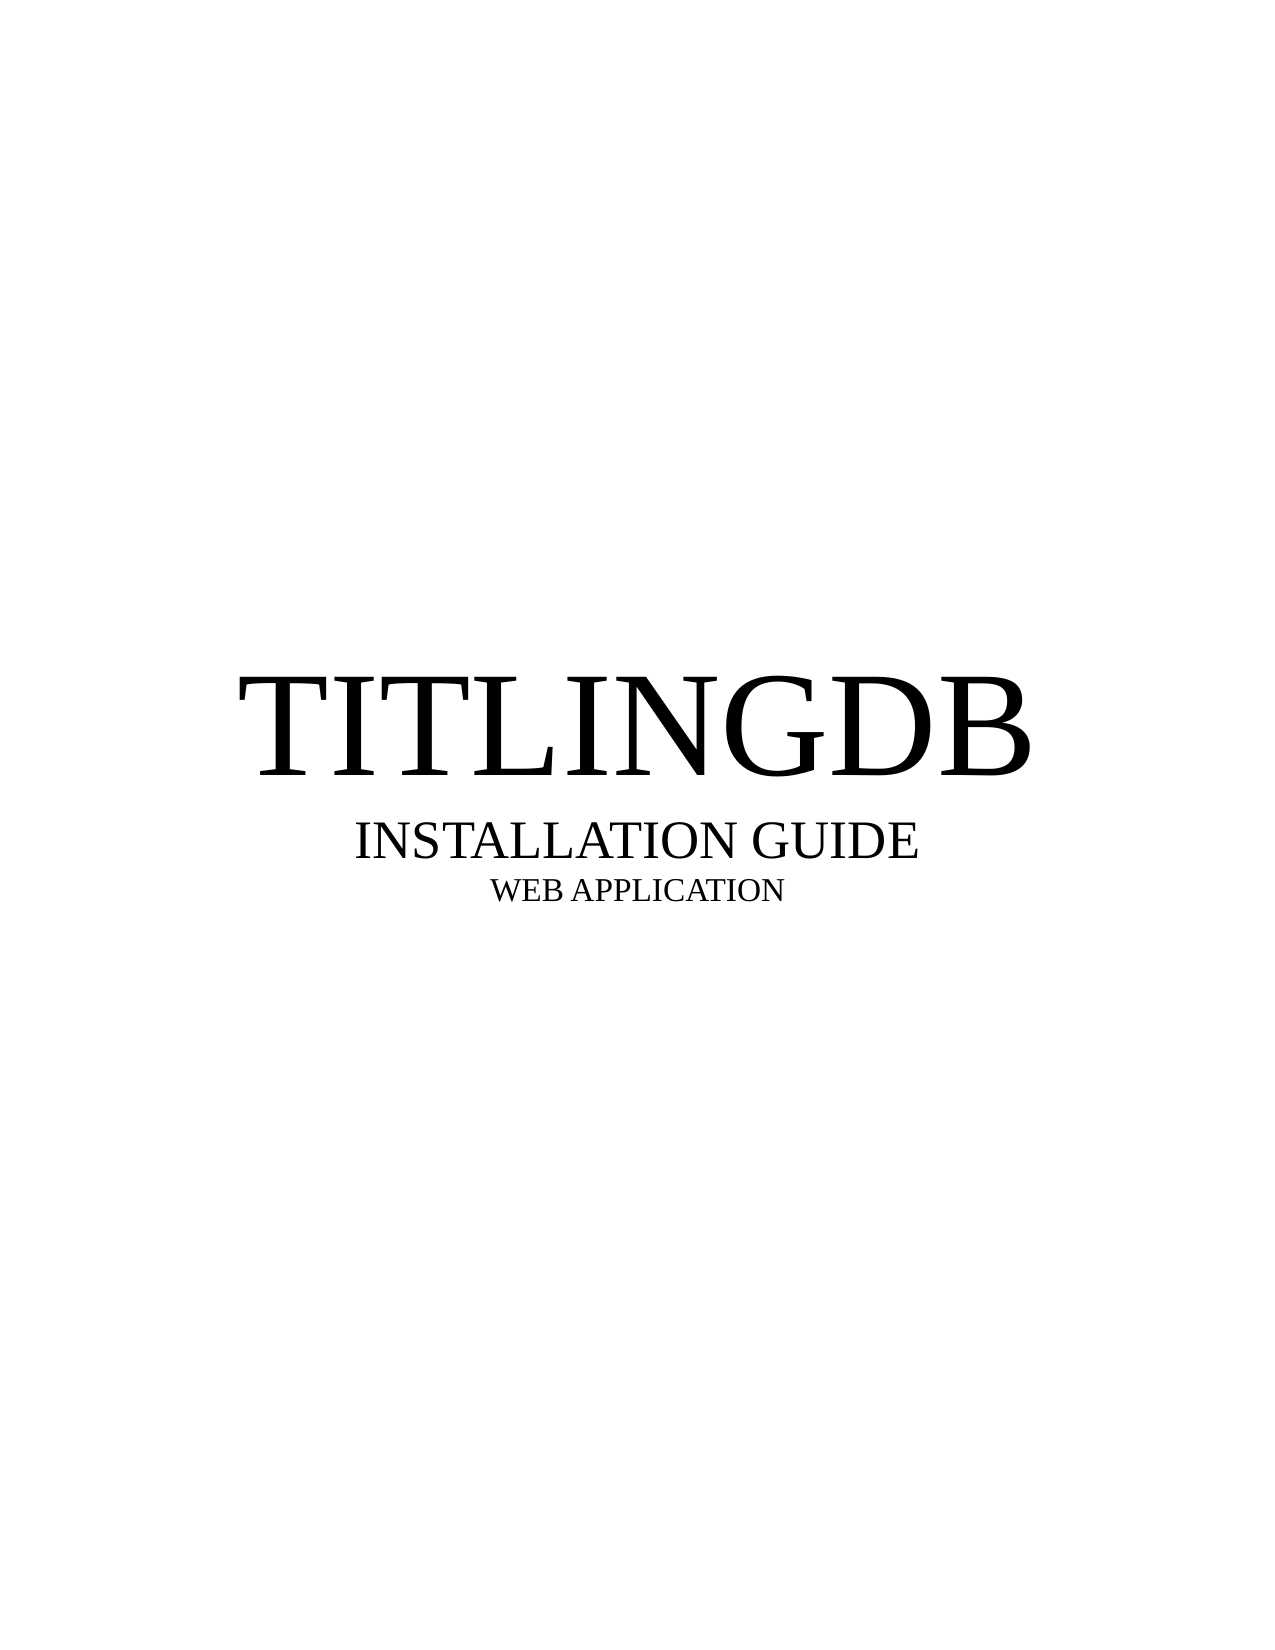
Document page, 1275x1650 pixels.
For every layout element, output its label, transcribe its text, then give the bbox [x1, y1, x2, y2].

text TITLINGDB [118, 636, 1157, 808]
text INSTALLATION GUIDE [118, 808, 1157, 870]
text WEB APPLICATION [118, 870, 1157, 909]
